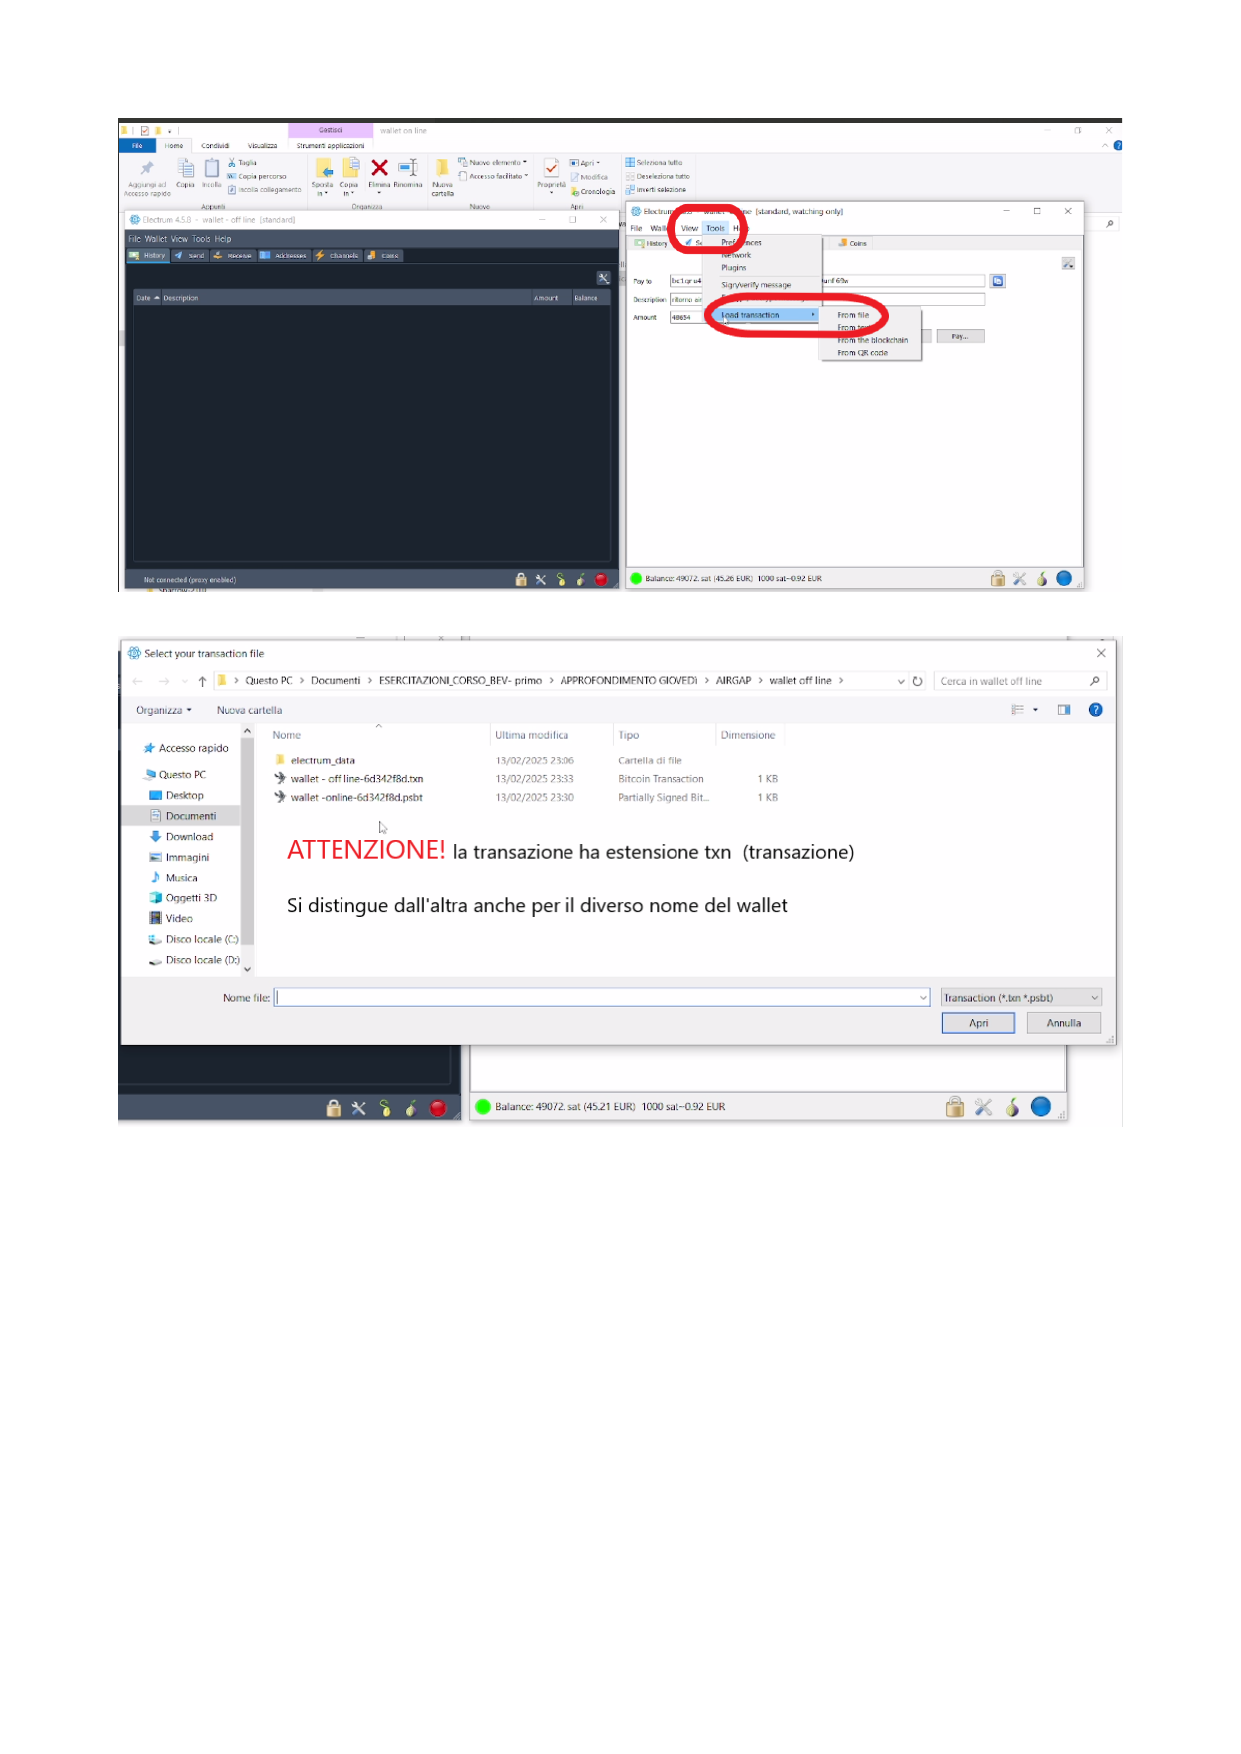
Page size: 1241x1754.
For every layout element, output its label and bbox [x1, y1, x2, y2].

picture [118, 636, 1123, 1127]
picture [118, 118, 1123, 592]
